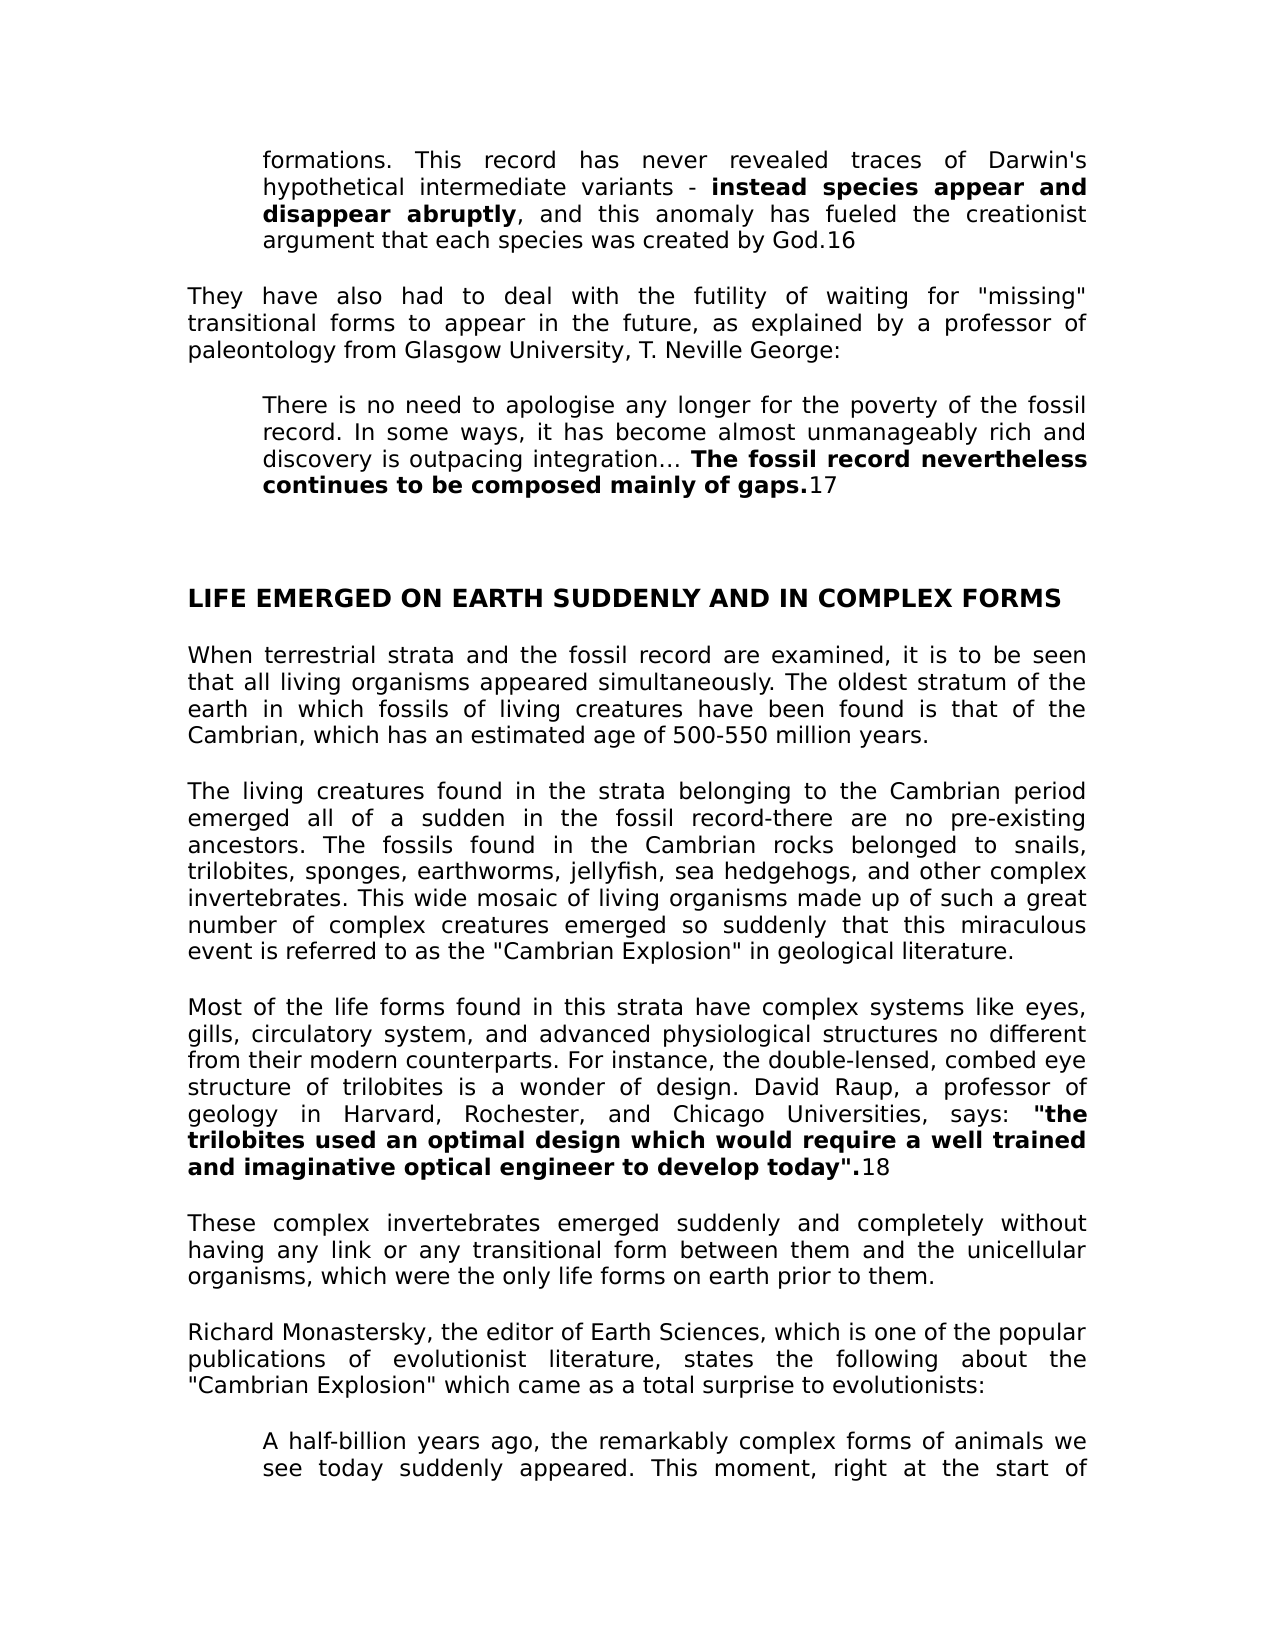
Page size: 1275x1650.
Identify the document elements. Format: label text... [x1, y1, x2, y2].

text When terrestrial strata and the fossil record are examined, it is to be seen that all living organisms appeared simultaneously. The oldest stratum of the earth in which fossils of living creatures have been found is that of the Cambrian, which has an estimated age of 500-550 million years. [187, 643, 1088, 749]
text They have also had to deal with the futility of waiting for "missing" transitional forms to appear in the future, as explained by a professor of paleontology from Glasgow University, T. Neville George: [187, 283, 1088, 363]
text There is no need to apologise any longer for the poverty of the fossil record. In some ways, it has become almost unmanageably rich and discovery is outpacing integration… The fossil record nevertheless continues to be composed mainly of gaps.17 [262, 393, 1088, 499]
text The living creatures found in the strata belonging to the Cambrian period emerged all of a sudden in the fossil record-there are no pre-existing ancestors. The fossils found in the Cambrian rocks belonged to snails, trilobites, sponges, earthworms, jellyfish, sea hedgehogs, and other complex invertebrates. This wide mosaic of living organisms made up of such a great number of complex creatures emerged so suddenly that this miraculous event is referred to as the "Cambrian Explosion" in geological literature. [187, 778, 1088, 965]
text formations. This record has never revealed traces of Darwin's hypothetical intermediate variants - instead species appear and disappear abruptly, and this anomaly has fueled the creationist argument that each species was created by God.16 [262, 148, 1088, 254]
text These complex invertebrates emerged suddenly and completely without having any link or any transitional form between them and the unicellular organisms, which were the only life forms on earth prior to them. [187, 1210, 1088, 1290]
text Most of the life forms found in this strata have complex systems like eyes, gills, circulatory system, and advanced physiological structures no different from their modern counterparts. For instance, the double-lensed, combed eye structure of trilobites is a wonder of design. David Raup, a professor of geology in Harvard, Rochester, and Chicago Universities, says: "the trilobites used an optimal design which would require a well trained and imaginative optical engineer to develop today".18 [187, 994, 1088, 1181]
text Richard Monastersky, the editor of Earth Sciences, which is one of the popular publications of evolutionist literature, states the following about the "Cambrian Explosion" which came as a total surprise to evolutionists: [187, 1319, 1088, 1399]
text A half-billion years ago, the remarkably complex forms of animals we see today suddenly appeared. This moment, right at the start of [262, 1428, 1088, 1482]
text Life Emerged on Earth Suddenly and in Complex Forms [187, 584, 1088, 613]
